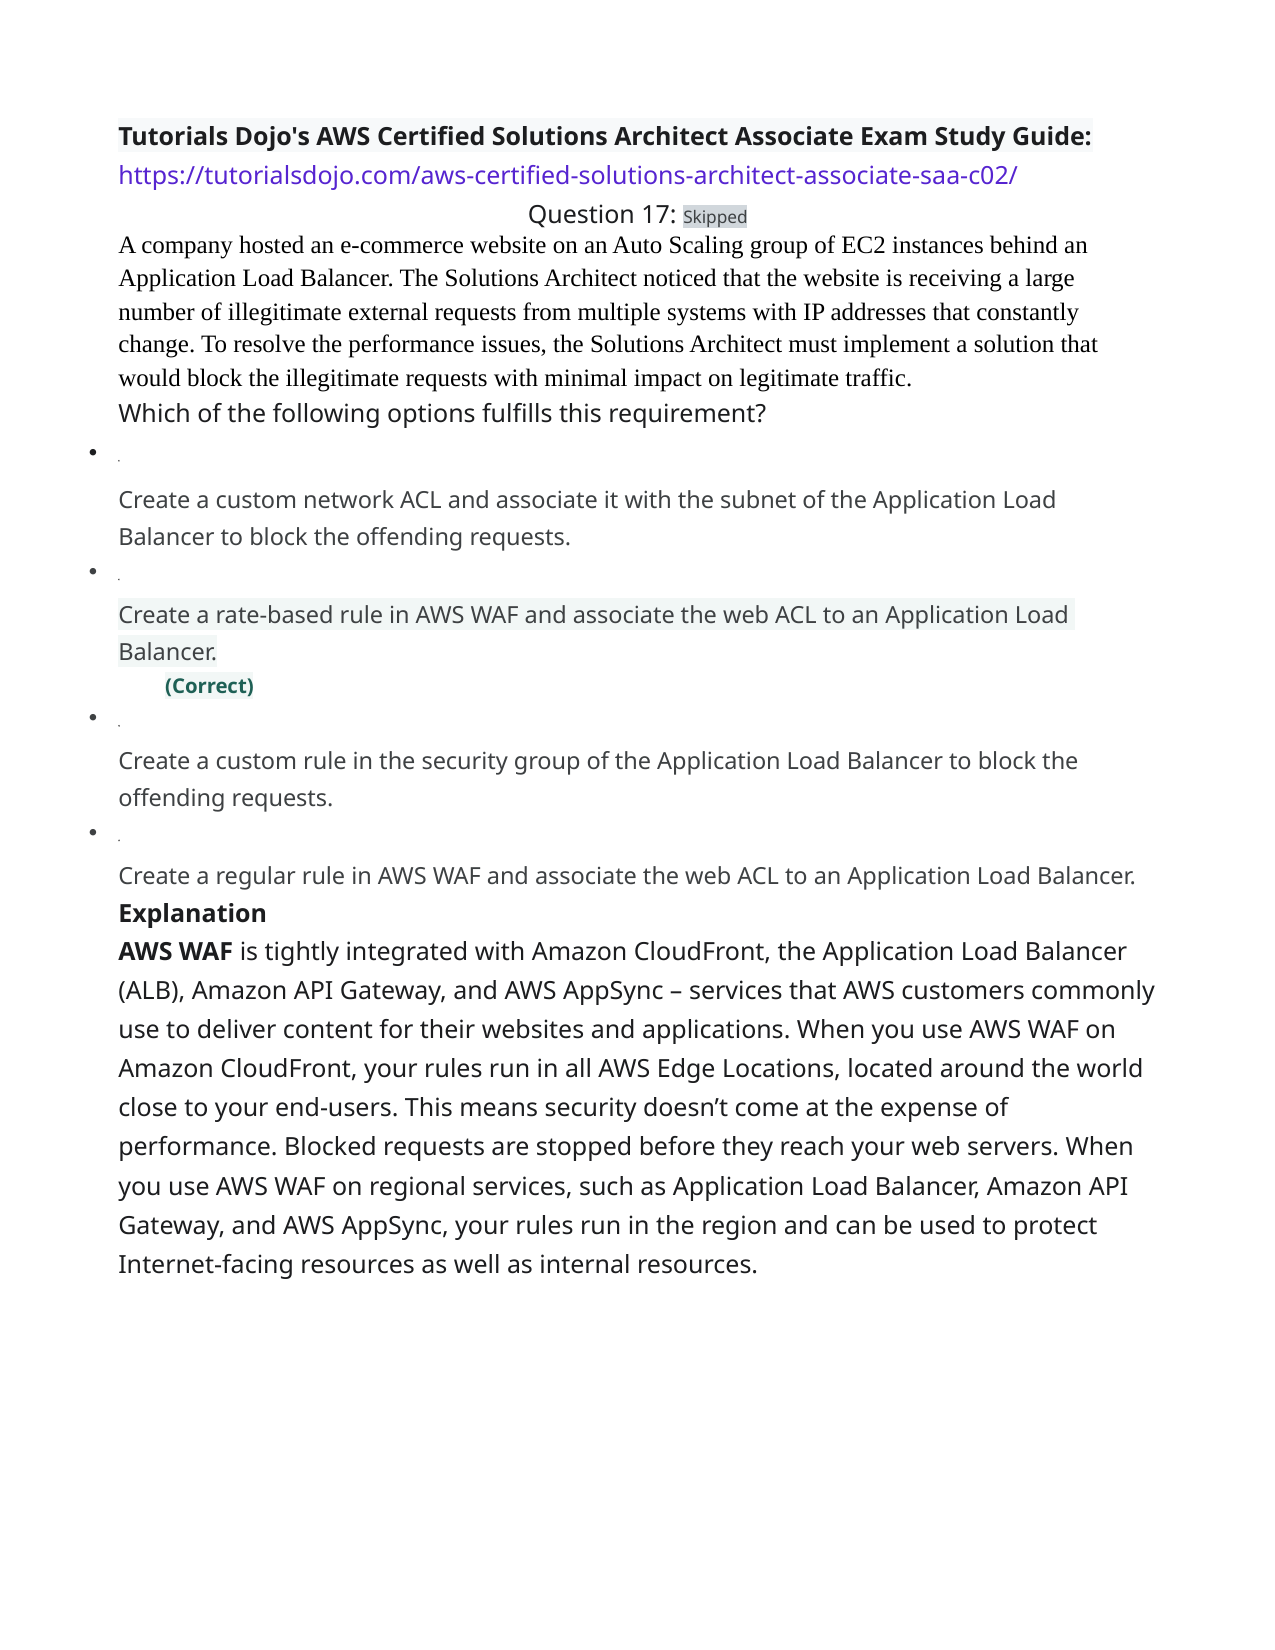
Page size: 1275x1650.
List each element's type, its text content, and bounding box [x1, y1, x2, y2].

list ​ [118, 557, 1157, 586]
list ​ [118, 435, 1157, 469]
text Which of the following options fulfills this requirement? [118, 396, 1157, 430]
text Tutorials Dojo's AWS Certified Solutions Architect Associate Exam Study Guide: [118, 118, 1157, 152]
text AWS WAF is tightly integrated with Amazon CloudFront, the Application Load Balancer (ALB), Amazon API Gateway, and AWS AppSync – services that AWS customers commonly use to deliver content for their websites and applications. When you use AWS WAF on Amazon CloudFront, your rules run in all AWS Edge Locations, located around the world close to your end-users. This means security doesn’t come at the expense of performance. Blocked requests are stopped before they reach your web servers. When you use AWS WAF on regional services, such as Application Load Balancer, Amazon API Gateway, and AWS AppSync, your rules run in the region and can be used to protect Internet-facing resources as well as internal resources. [118, 933, 1157, 1281]
text Question 17: Skipped [118, 196, 1157, 231]
list Create a custom rule in the security group of the Application Load Balancer to block the offending requests. [118, 744, 1157, 813]
list ​ [118, 818, 1157, 847]
list ​ [118, 703, 1157, 732]
list Create a regular rule in AWS WAF and associate the web ACL to an Application Load Balancer. [118, 859, 1157, 891]
list (Correct) [165, 672, 1157, 699]
text A company hosted an e-commerce website on an Auto Scaling group of EC2 instances behind an Application Load Balancer. The Solutions Architect noticed that the website is receiving a large number of illegitimate external requests from multiple systems with IP addresses that constantly change. To resolve the performance issues, the Solutions Architect must implement a solution that would block the illegitimate requests with minimal impact on legitimate traffic. [118, 231, 1157, 391]
list Create a rate-based rule in AWS WAF and associate the web ACL to an Application Load Balancer. [118, 598, 1157, 667]
list Create a custom network ACL and associate it with the subnet of the Application Load Balancer to block the offending requests. [118, 483, 1157, 552]
text https://tutorialsdojo.com/aws-certified-solutions-architect-associate-saa-c02/ [118, 157, 1157, 191]
subtitle Explanation [118, 896, 1157, 930]
